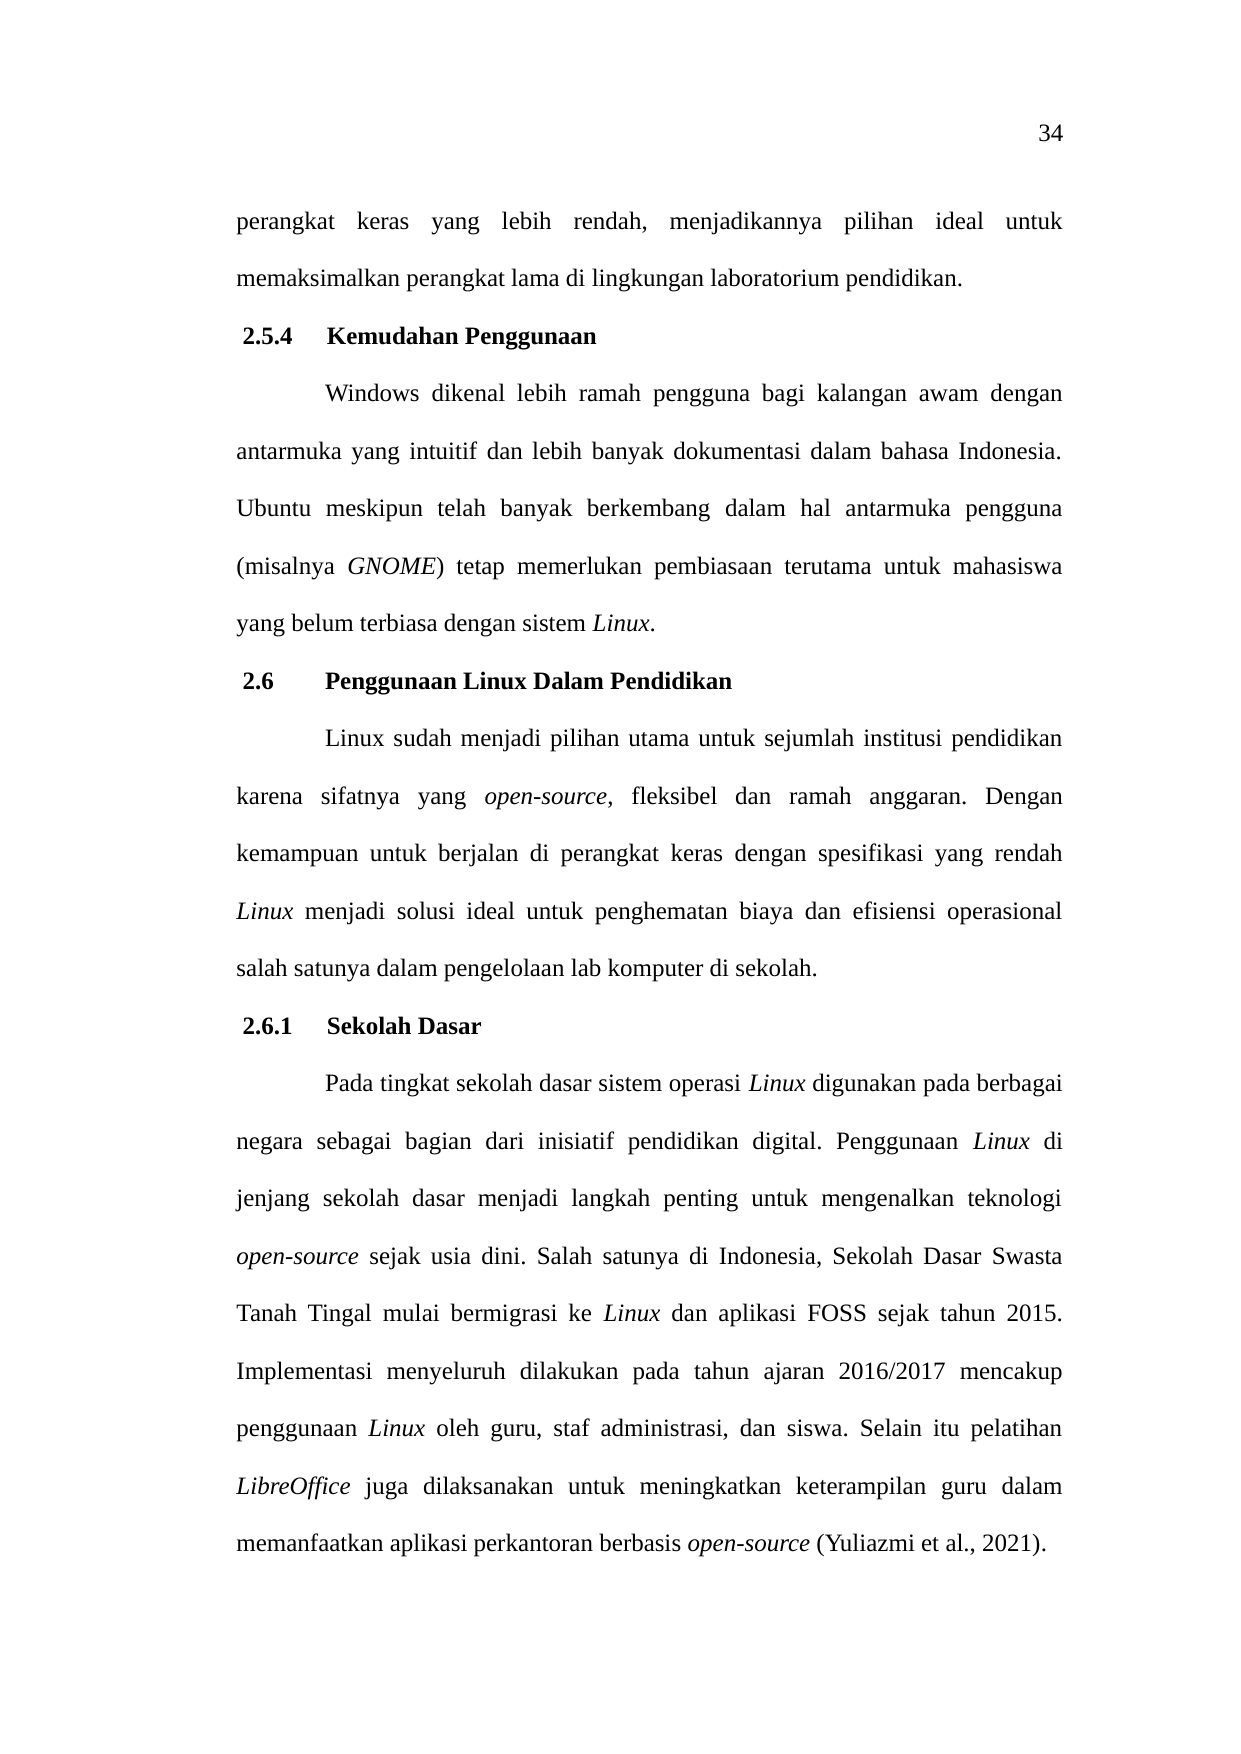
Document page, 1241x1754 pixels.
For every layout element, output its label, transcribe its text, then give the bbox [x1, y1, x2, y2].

text Linux sudah menjadi pilihan utama untuk sejumlah institusi pendidikan karena sifatnya yang open-source, fleksibel dan ramah anggaran. Dengan kemampuan untuk berjalan di perangkat keras dengan spesifikasi yang rendah Linux menjadi solusi ideal untuk penghematan biaya dan efisiensi operasional salah satunya dalam pengelolaan lab komputer di sekolah. [236, 723, 1063, 982]
subtitle Kemudahan Penggunaan [236, 321, 1063, 350]
subtitle Penggunaan Linux dalam Pendidikan [236, 666, 1063, 695]
subtitle Sekolah Dasar [236, 1011, 1063, 1040]
text Windows dikenal lebih ramah pengguna bagi kalangan awam dengan antarmuka yang intuitif dan lebih banyak dokumentasi dalam bahasa Indonesia. Ubuntu meskipun telah banyak berkembang dalam hal antarmuka pengguna (misalnya GNOME) tetap memerlukan pembiasaan terutama untuk mahasiswa yang belum terbiasa dengan sistem Linux. [236, 378, 1063, 637]
text perangkat keras yang lebih rendah, menjadikannya pilihan ideal untuk memaksimalkan perangkat lama di lingkungan laboratorium pendidikan. [236, 206, 1063, 292]
text Pada tingkat sekolah dasar sistem operasi Linux digunakan pada berbagai negara sebagai bagian dari inisiatif pendidikan digital. Penggunaan Linux di jenjang sekolah dasar menjadi langkah penting untuk mengenalkan teknologi open-source sejak usia dini. Salah satunya di Indonesia, Sekolah Dasar Swasta Tanah Tingal mulai bermigrasi ke Linux dan aplikasi FOSS sejak tahun 2015. Implementasi menyeluruh dilakukan pada tahun ajaran 2016/2017 mencakup penggunaan Linux oleh guru, staf administrasi, dan siswa. Selain itu pelatihan LibreOffice juga dilaksanakan untuk meningkatkan keterampilan guru dalam memanfaatkan aplikasi perkantoran berbasis open-source (Yuliazmi et al., 2021)⁠. [236, 1068, 1063, 1557]
